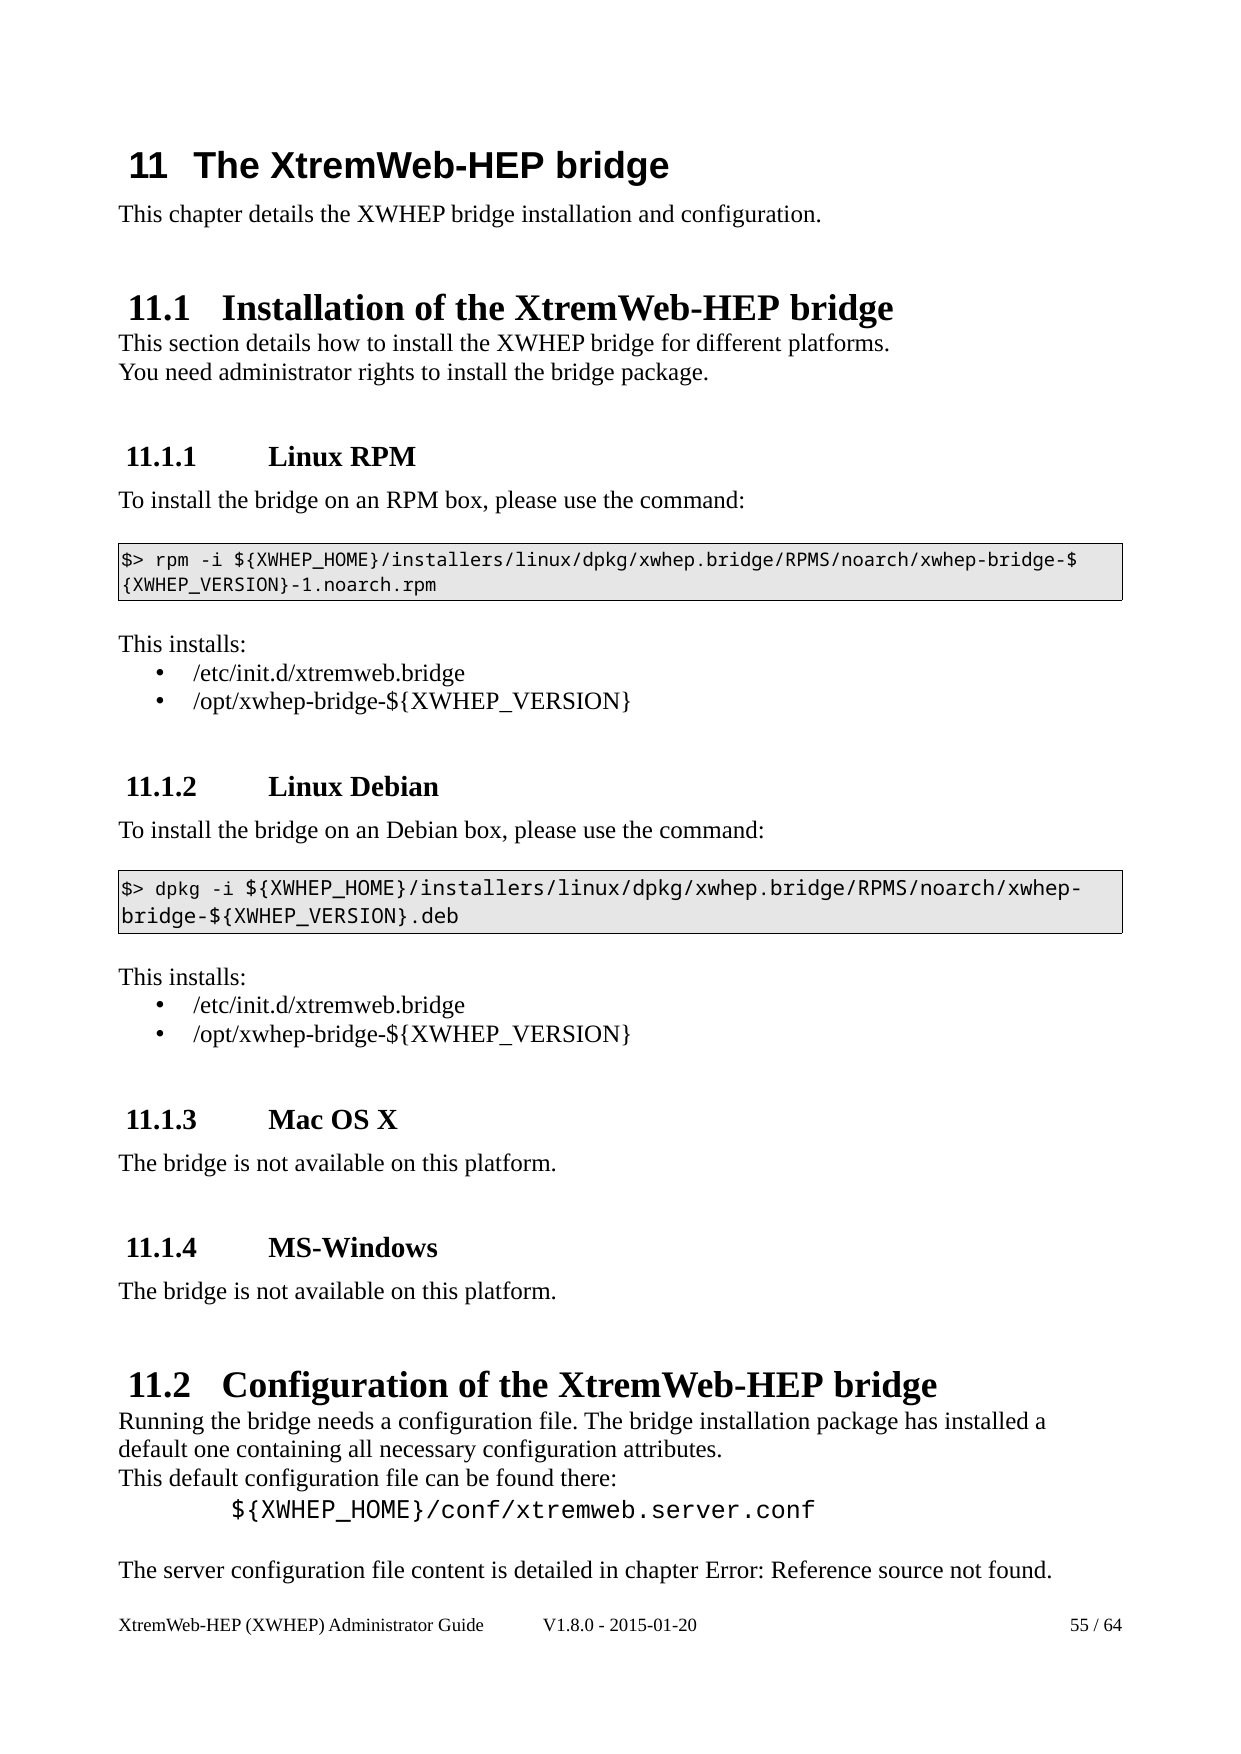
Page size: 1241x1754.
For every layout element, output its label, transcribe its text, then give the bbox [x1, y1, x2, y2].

list /etc/init.d/xtremweb.bridge [156, 658, 1122, 686]
text Running the bridge needs a configuration file. The bridge installation package has installed a default one containing all necessary configuration attributes. [118, 1406, 1122, 1463]
text This default configuration file can be found there: [118, 1463, 1122, 1492]
text $> rpm -i ${XWHEP_HOME}/installers/linux/dpkg/xwhep.bridge/RPMS/noarch/xwhep-bridge-${XWHEP_VERSION}-1.noarch.rpm [119, 544, 1122, 600]
text This installs: [118, 962, 1122, 991]
text This chapter details the XWHEP bridge installation and configuration. [118, 199, 1122, 227]
subtitle Linux Debian [118, 769, 1122, 802]
text The bridge is not available on this platform. [118, 1276, 1122, 1305]
subtitle MS-Windows [118, 1230, 1122, 1264]
subtitle Installation of the XtremWeb-HEP bridge [118, 285, 1122, 328]
text You need administrator rights to install the bridge package. [118, 357, 1122, 386]
text To install the bridge on an RPM box, please use the command: [118, 485, 1122, 514]
subtitle The XtremWeb-HEP bridge [118, 143, 1122, 186]
text This section details how to install the XWHEP bridge for different platforms. [118, 328, 1122, 357]
text This installs: [118, 629, 1122, 658]
text $> dpkg -i ${XWHEP_HOME}/installers/linux/dpkg/xwhep.bridge/RPMS/noarch/xwhep-bridge-${XWHEP_VERSION}.deb [119, 871, 1122, 933]
subtitle Configuration of the XtremWeb-HEP bridge [118, 1363, 1122, 1406]
subtitle Linux RPM [118, 439, 1122, 473]
list ${XWHEP_HOME}/conf/xtremweb.server.conf [193, 1492, 1122, 1526]
text To install the bridge on an Debian box, please use the command: [118, 815, 1122, 844]
list /etc/init.d/xtremweb.bridge [156, 991, 1122, 1019]
text The server configuration file content is detailed in chapter Error: Reference source not found. [118, 1555, 1122, 1584]
list /opt/xwhep-bridge-${XWHEP_VERSION} [156, 686, 1122, 715]
list /opt/xwhep-bridge-${XWHEP_VERSION} [156, 1019, 1122, 1048]
subtitle Mac OS X [118, 1102, 1122, 1135]
text The bridge is not available on this platform. [118, 1148, 1122, 1177]
